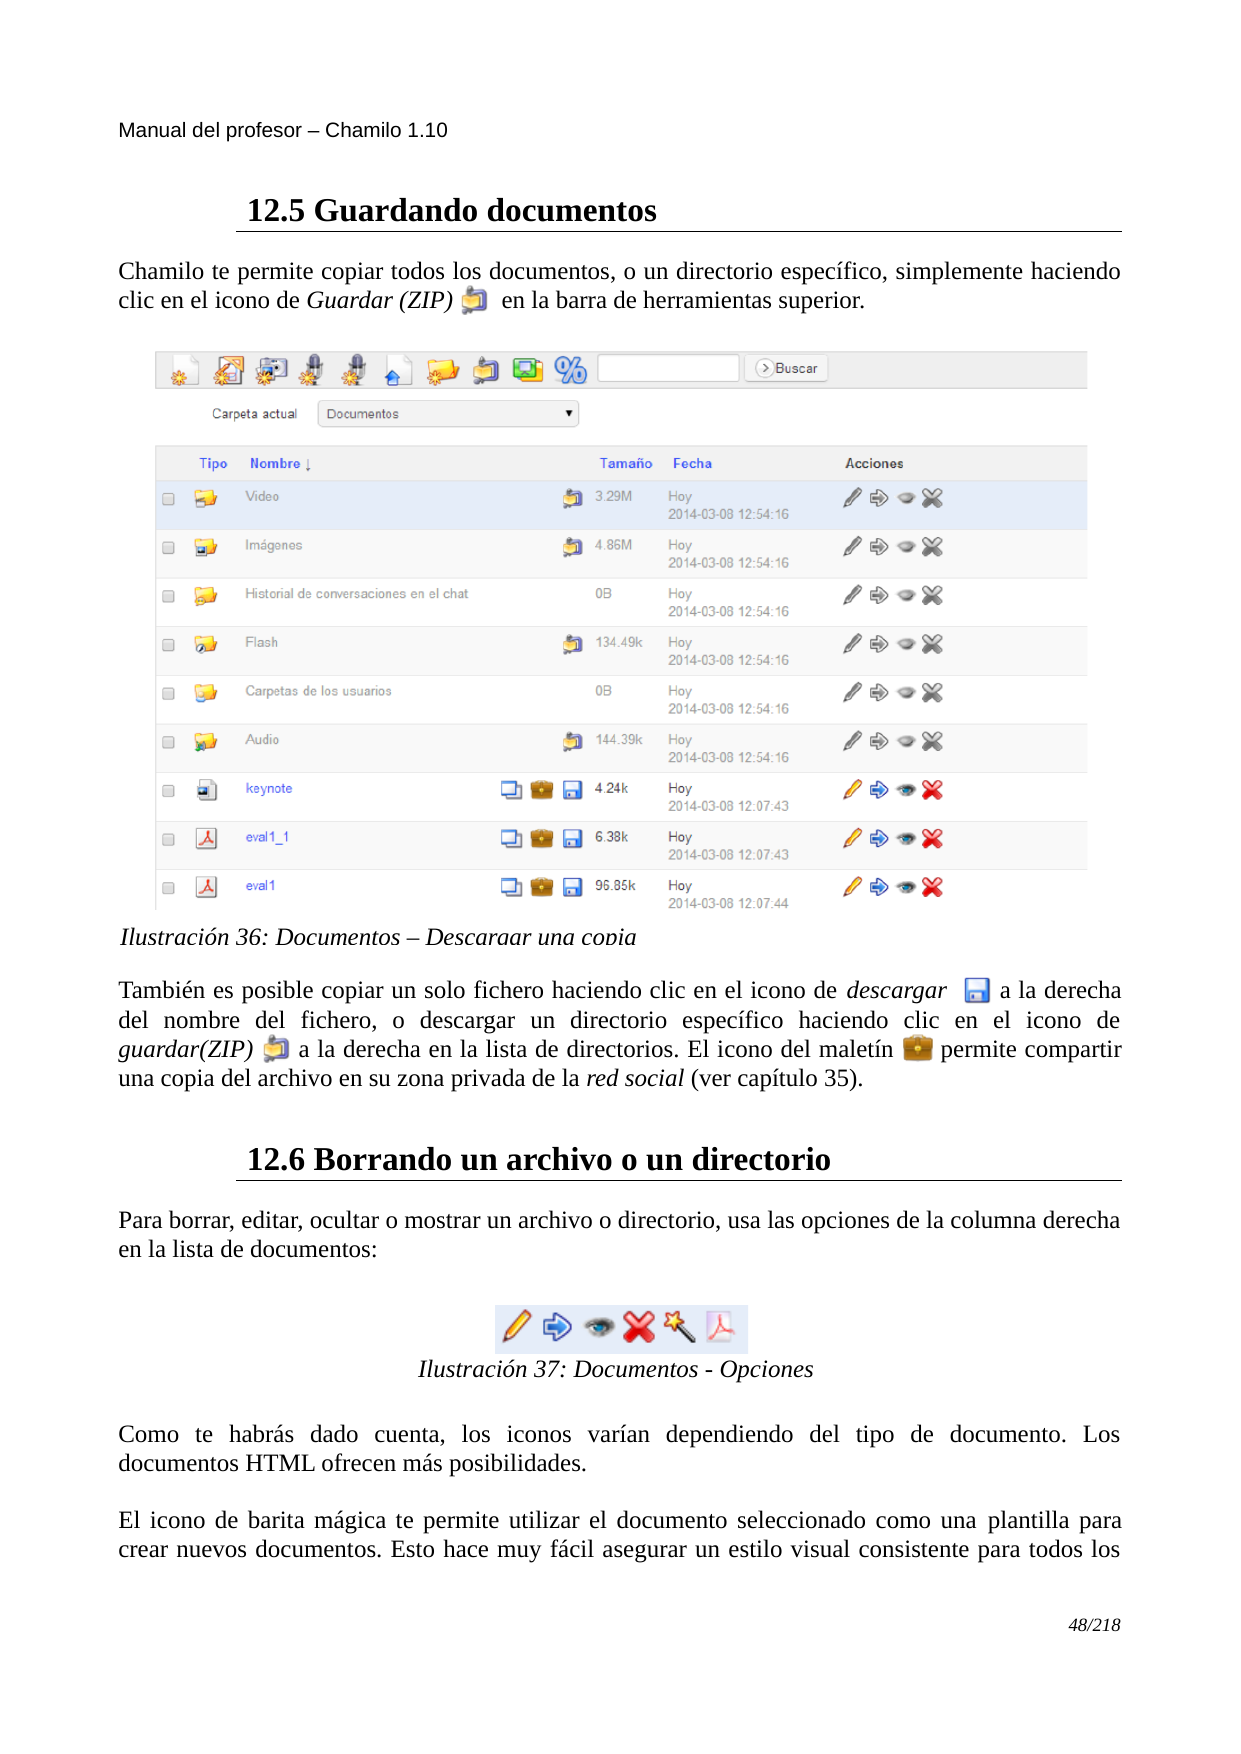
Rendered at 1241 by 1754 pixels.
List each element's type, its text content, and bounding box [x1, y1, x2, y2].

text El icono de barita mágica te permite utilizar el documento seleccionado como una plantilla para crear nuevos documentos. Esto hace muy fácil asegurar un estilo visual consistente para todos los [118, 1505, 1122, 1563]
text Como te habrás dado cuenta, los iconos varían dependiendo del tipo de documento. Los documentos HTML ofrecen más posibilidades. [118, 1419, 1122, 1477]
subtitle Borrando un archivo o un directorio [236, 1139, 1122, 1180]
picture [962, 975, 992, 1005]
picture [495, 1305, 749, 1354]
text Chamilo te permite copiar todos los documentos, o un directorio específico, simplemente haciendo clic en el icono de Guardar (ZIP) en la barra de herramientas superior. [118, 256, 1122, 314]
text También es posible copiar un solo fichero haciendo clic en el icono de descargar a la derecha del nombre del fichero, o descargar un directorio específico haciendo clic en el icono de guardar(ZIP) a la derecha en la lista de directorios. El icono del maletín permite compartir una copia del archivo en su zona privada de la red social (ver capítulo 35). [118, 975, 1122, 1092]
subtitle Guardando documentos [236, 190, 1122, 231]
picture [261, 1033, 291, 1063]
text Para borrar, editar, ocultar o mostrar un archivo o directorio, usa las opciones de la columna derecha en la lista de documentos: [118, 1205, 1122, 1262]
text Ilustración 36: Documentos – Descargar una copia [120, 357, 1120, 945]
picture [903, 1033, 933, 1063]
picture [152, 344, 1088, 910]
picture [459, 284, 489, 315]
text Ilustración 37: Documentos - Opciones [418, 1305, 822, 1382]
